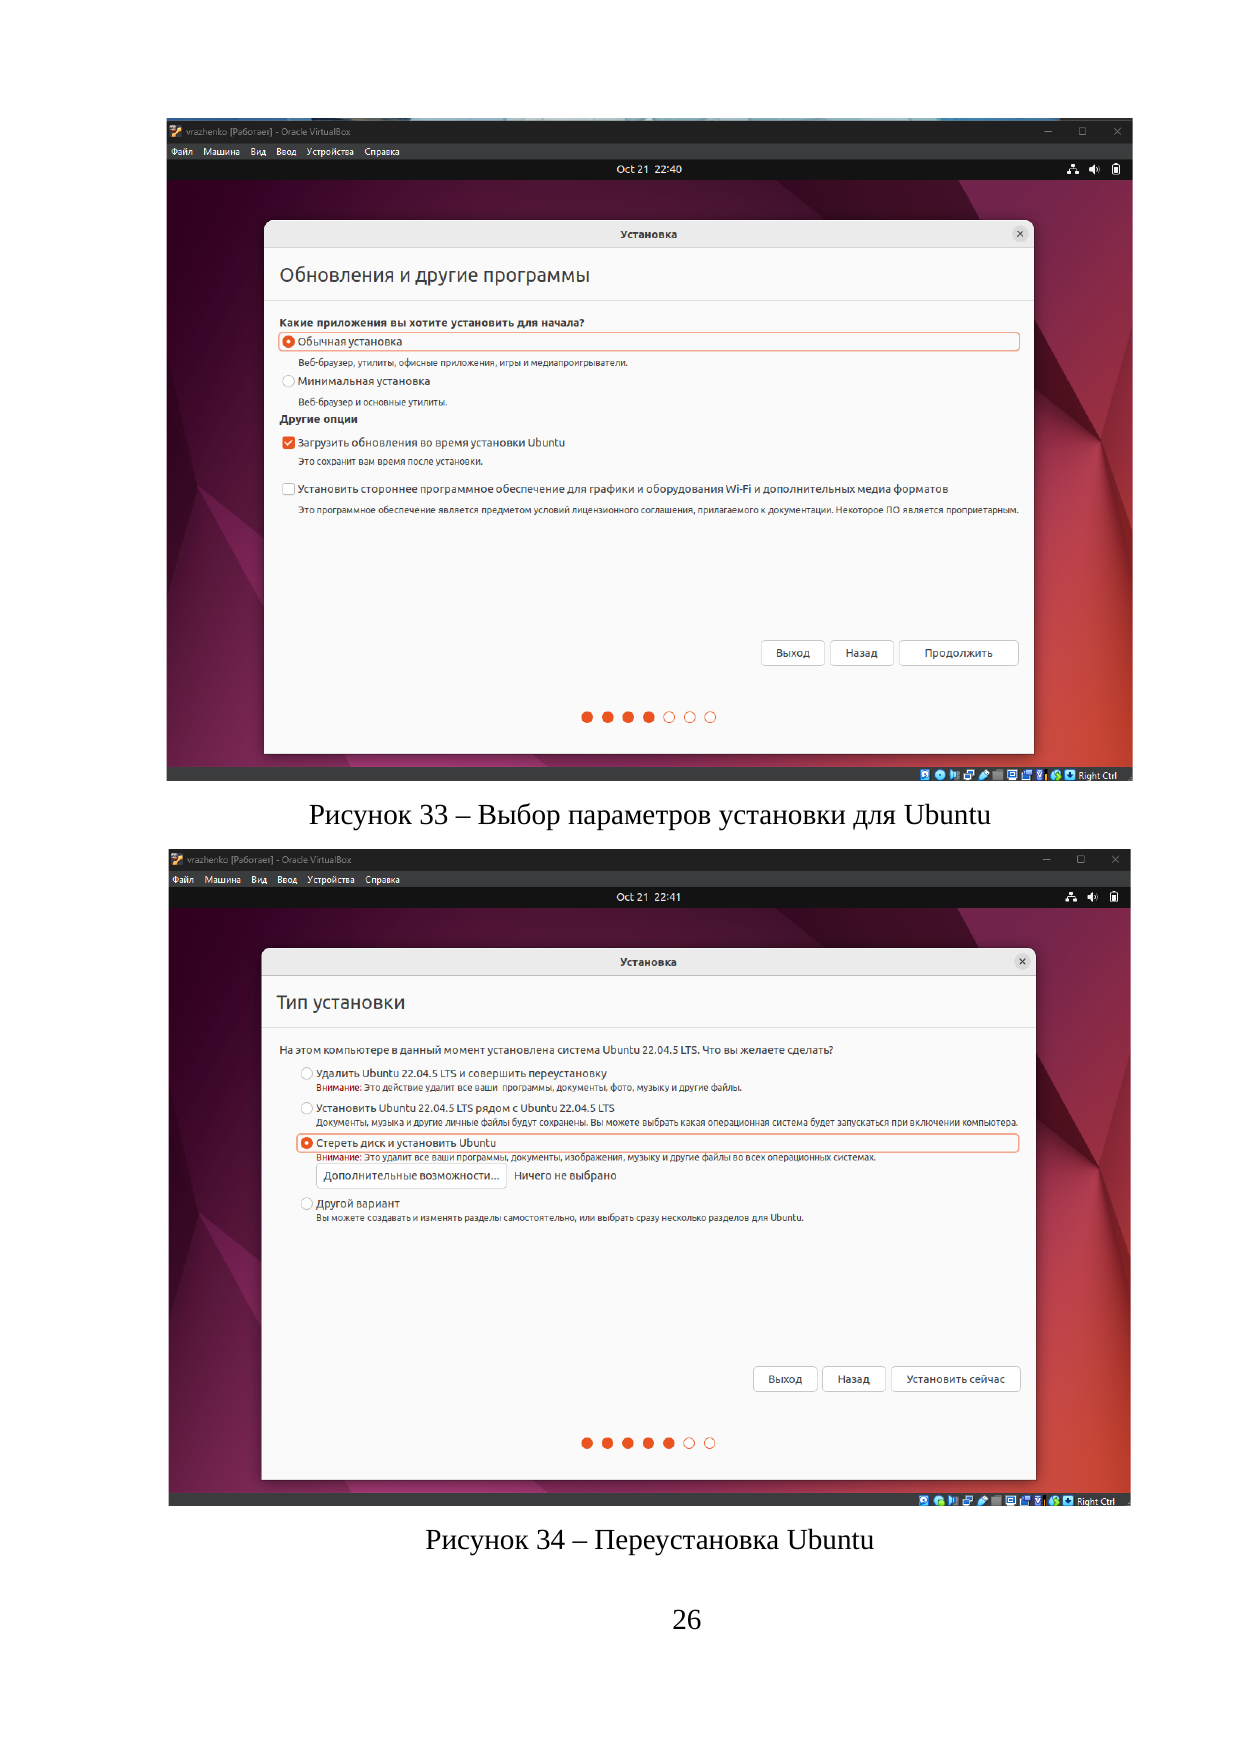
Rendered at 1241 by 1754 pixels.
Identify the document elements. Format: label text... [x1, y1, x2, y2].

picture [168, 849, 1131, 1506]
text Рисунок 33 – Выбор параметров установки для Ubuntu [167, 781, 1133, 831]
text Рисунок 34 – Переустановка Ubuntu [168, 1506, 1131, 1555]
picture [166, 118, 1133, 781]
